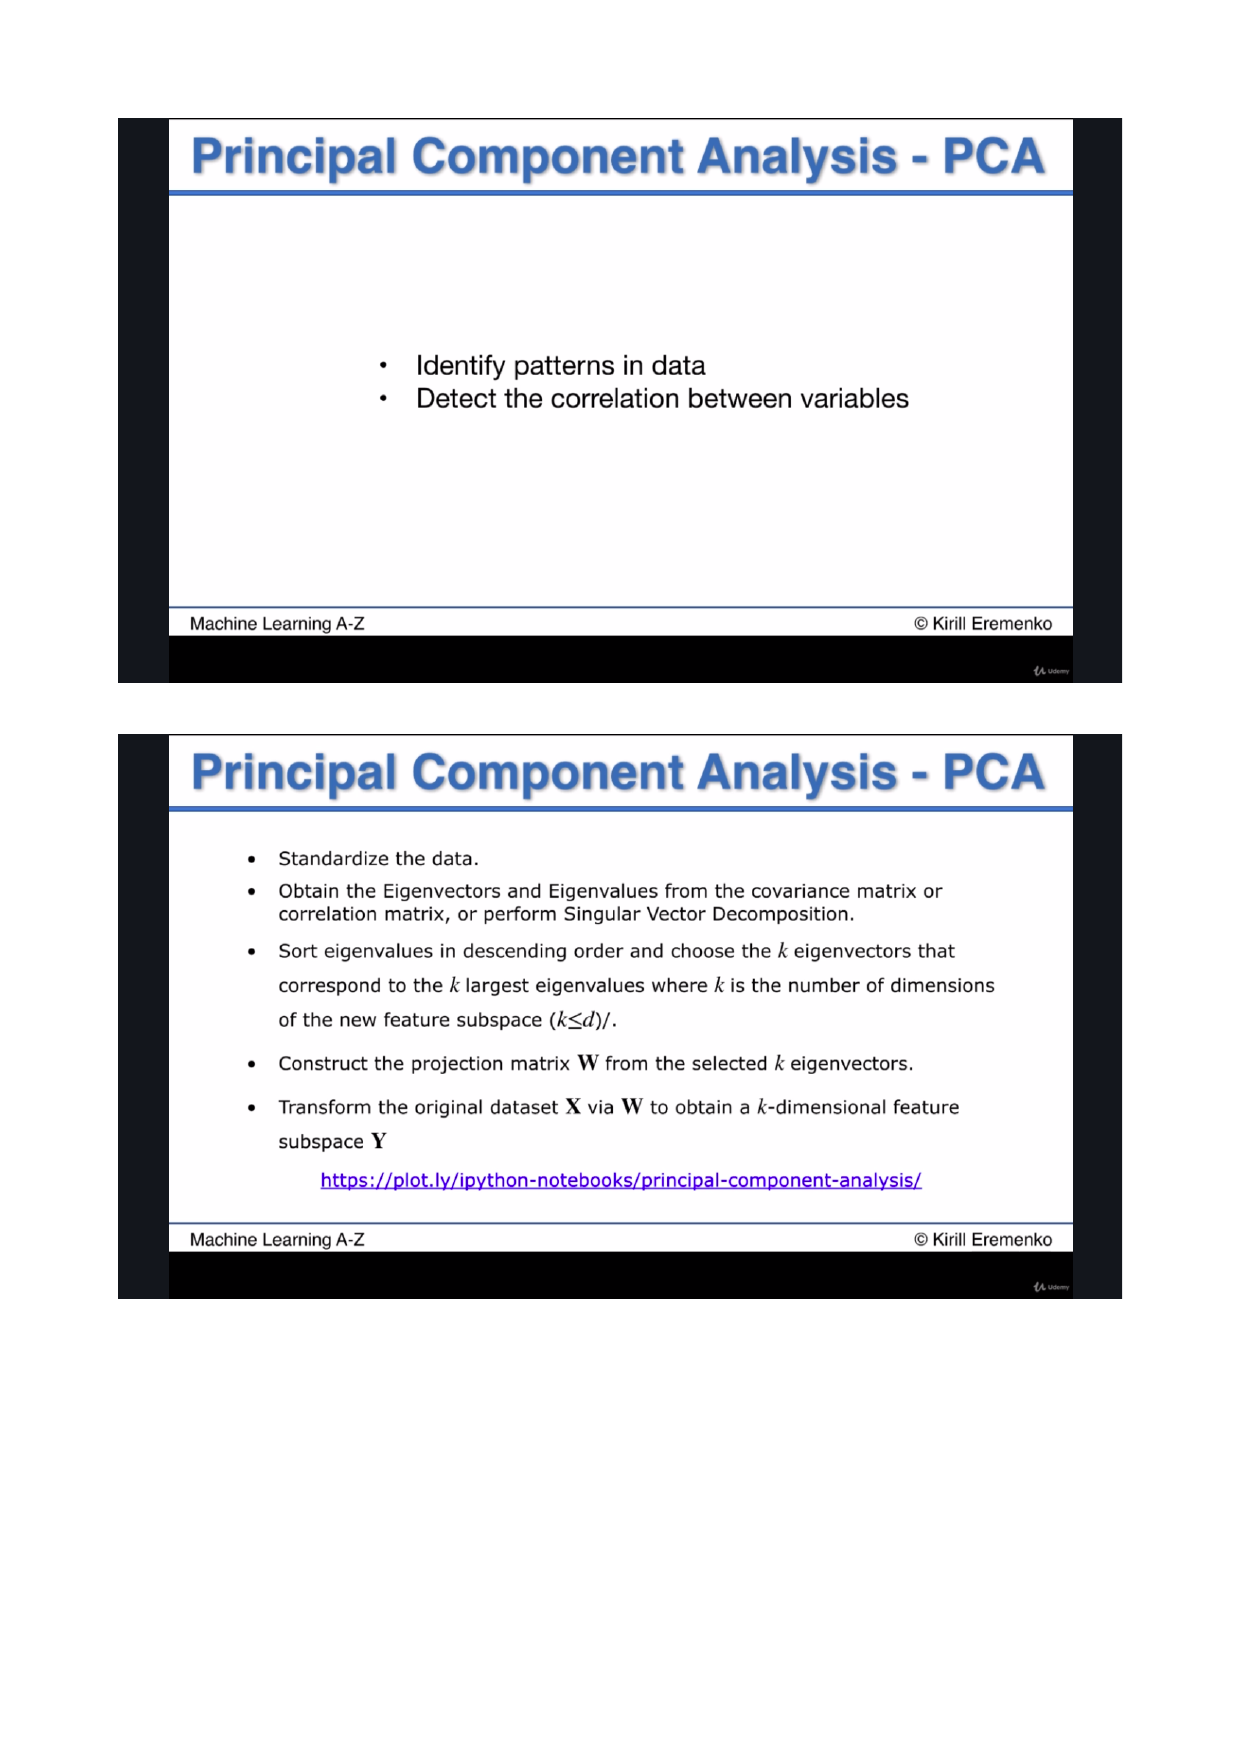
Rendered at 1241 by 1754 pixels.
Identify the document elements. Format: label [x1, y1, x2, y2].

picture [118, 118, 1123, 683]
picture [118, 734, 1123, 1299]
